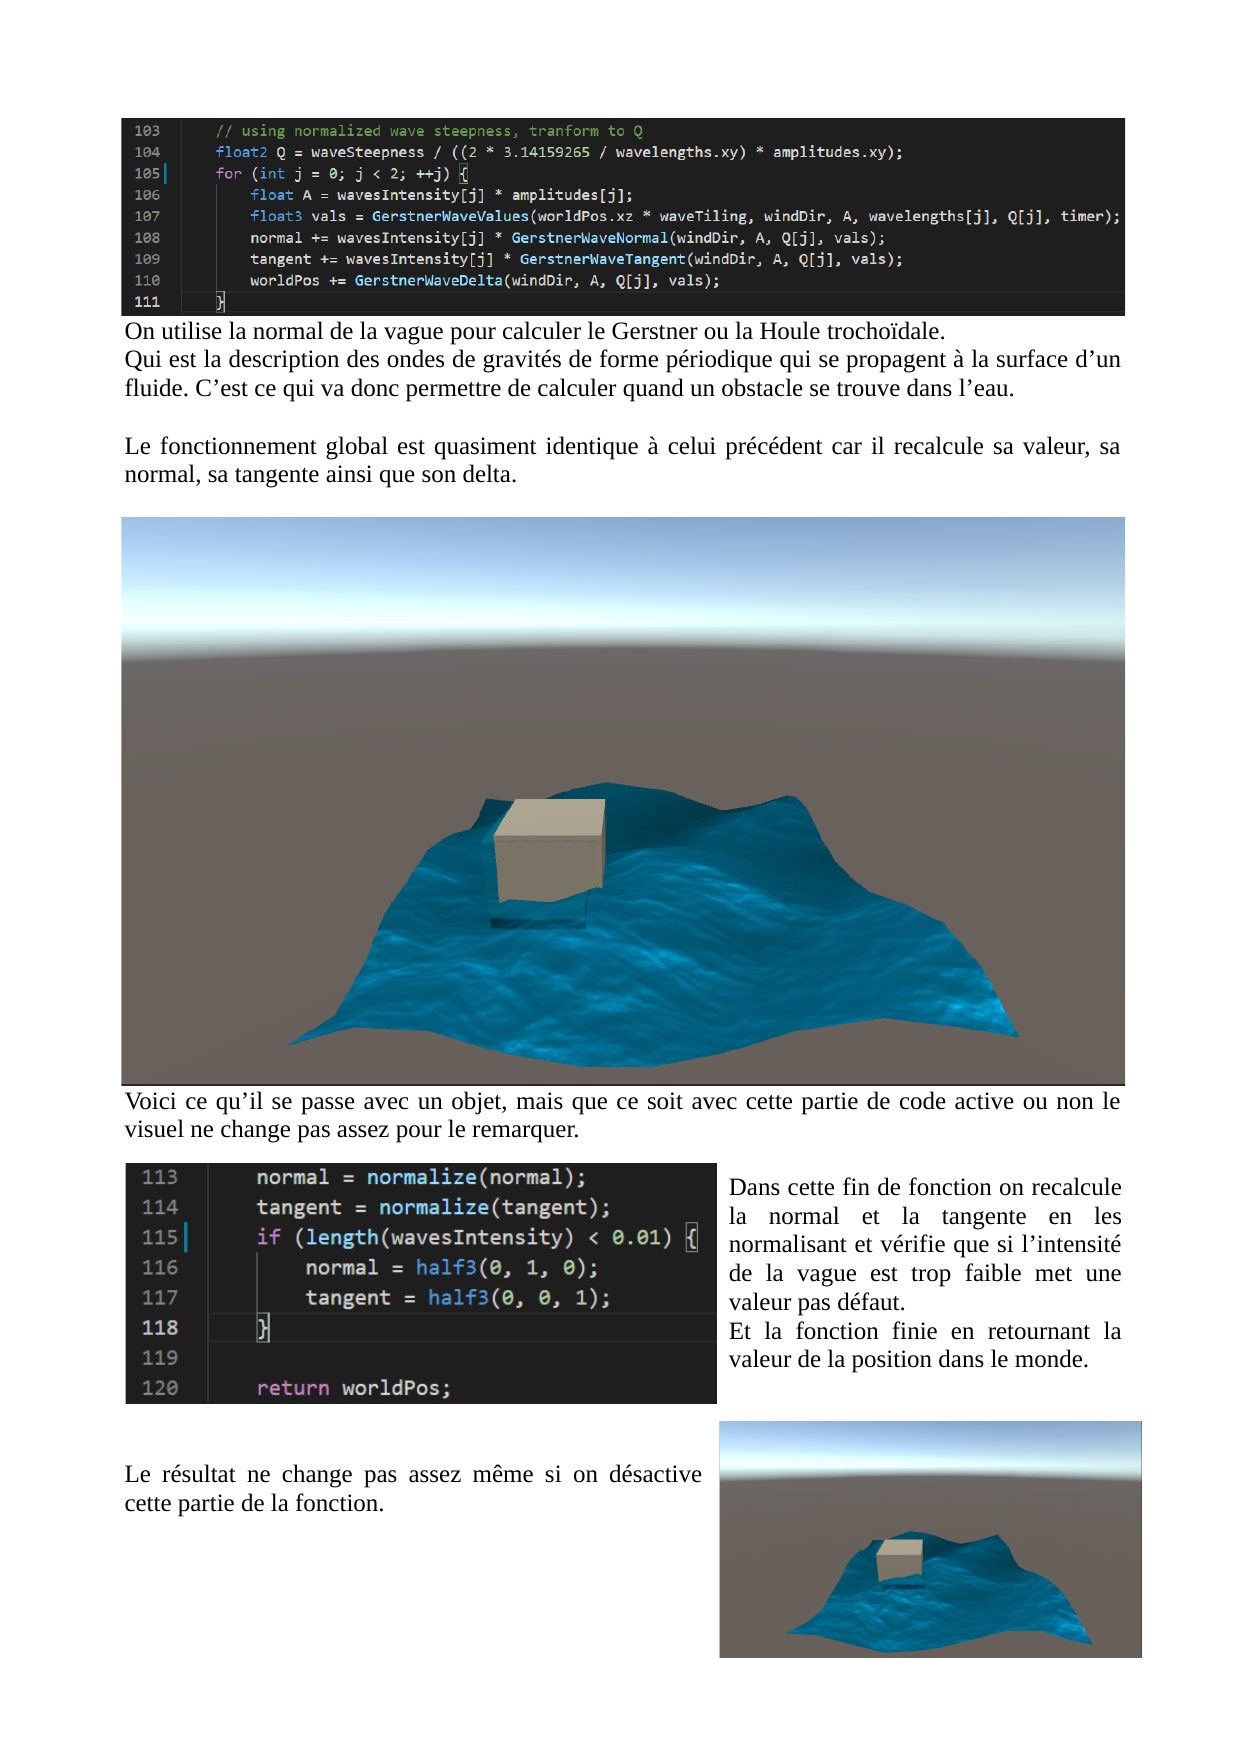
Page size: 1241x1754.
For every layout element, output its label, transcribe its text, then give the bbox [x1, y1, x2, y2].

picture [121, 517, 1125, 1086]
picture [719, 1421, 1142, 1658]
text Voici ce qu’il se passe avec un objet, mais que ce soit avec cette partie de code active ou non le visuel ne change pas assez pour le remarquer. [124, 1086, 1122, 1143]
text Dans cette fin de fonction on recalcule la normal et la tangente en les normalisant et vérifie que si l’intensité de la vague est trop faible met une valeur pas défaut. [717, 1172, 1122, 1316]
text Le résultat ne change pas assez même si on désactive cette partie de la fonction. [124, 1459, 703, 1517]
text On utilise la normal de la vague pour calculer le Gerstner ou la Houle trochoïdale. [124, 316, 1122, 344]
text Le fonctionnement global est quasiment identique à celui précédent car il recalcule sa valeur, sa normal, sa tangente ainsi que son delta. [124, 431, 1122, 488]
text Qui est la description des ondes de gravités de forme périodique qui se propagent à la surface d’un fluide. C’est ce qui va donc permettre de calculer quand un obstacle se trouve dans l’eau. [124, 344, 1122, 402]
picture [125, 1163, 717, 1404]
text Et la fonction finie en retournant la valeur de la position dans le monde. [717, 1316, 1122, 1373]
picture [121, 118, 1125, 316]
